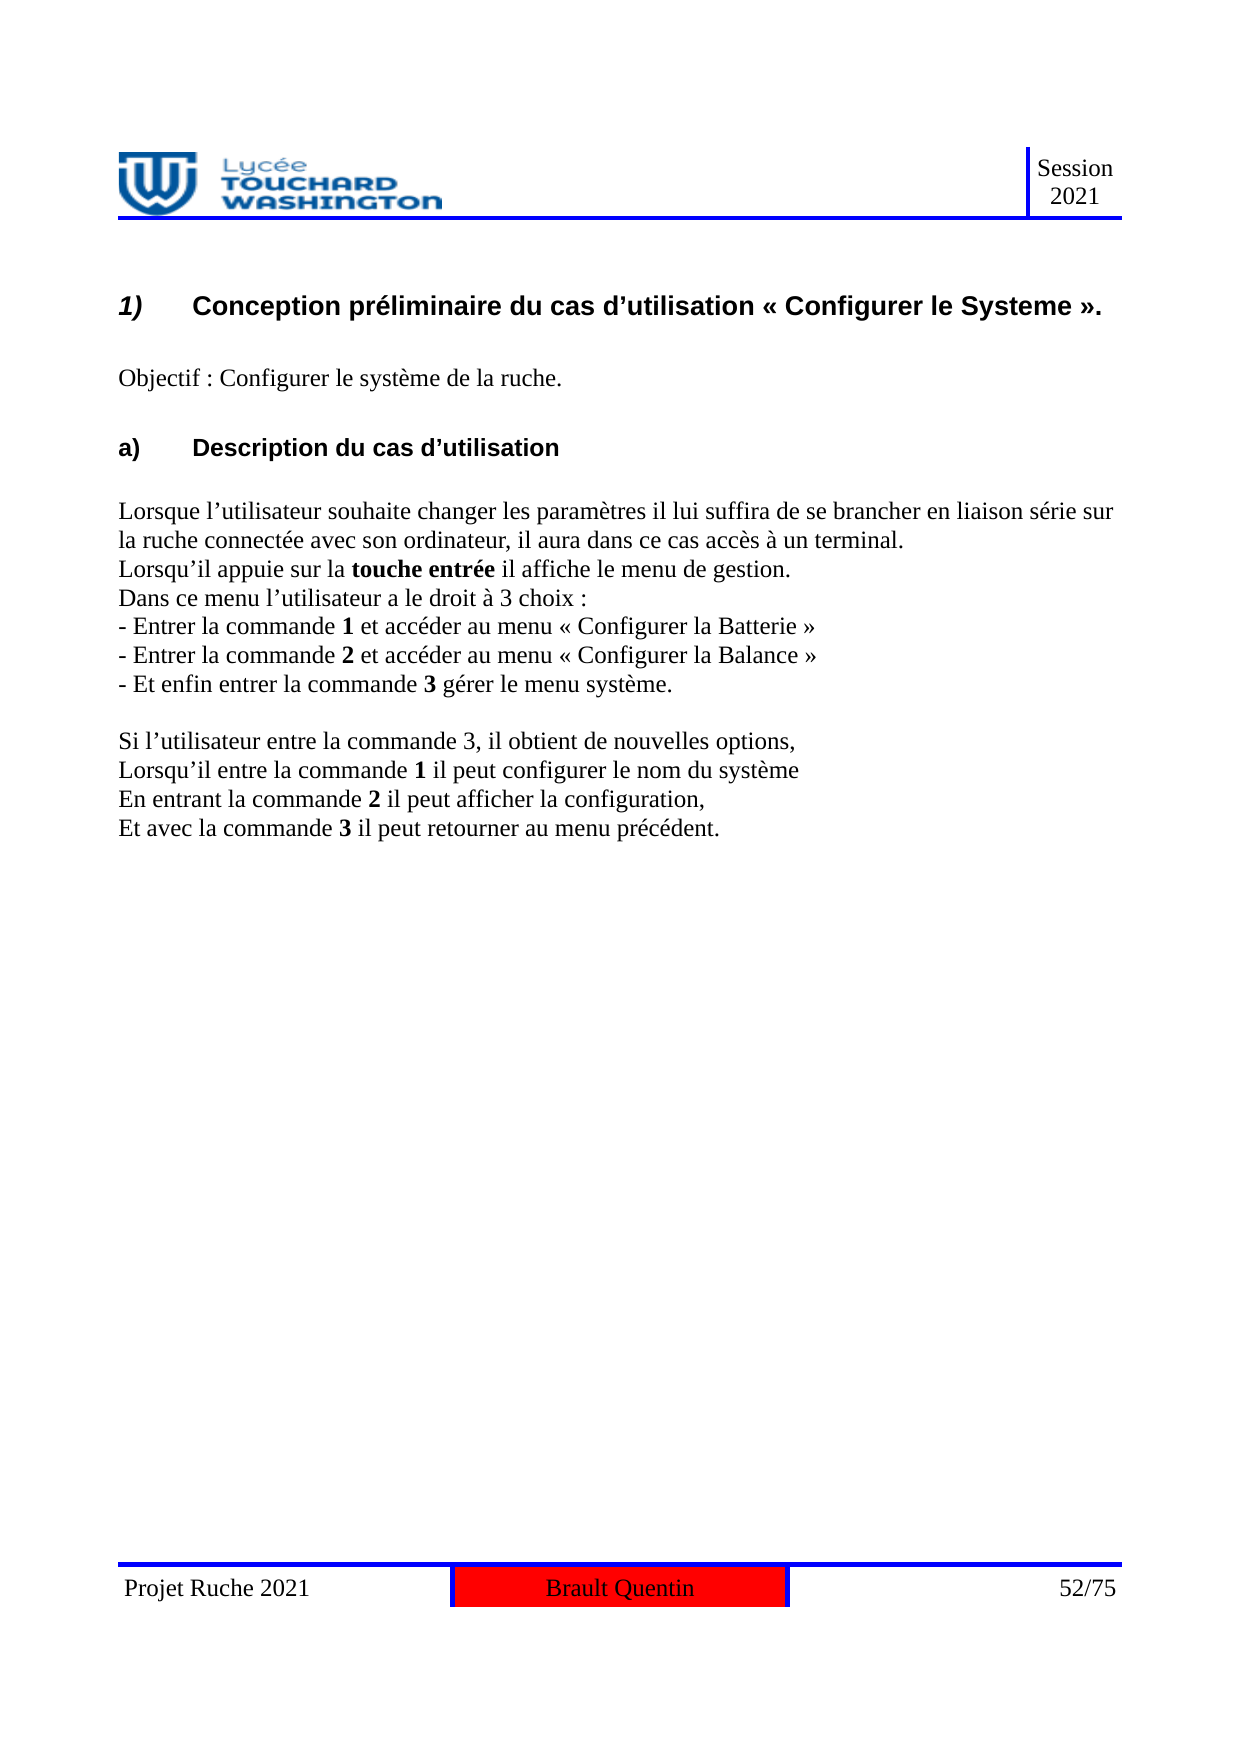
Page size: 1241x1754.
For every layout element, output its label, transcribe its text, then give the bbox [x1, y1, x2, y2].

text Dans ce menu l’utilisateur a le droit à 3 choix : [118, 583, 1122, 611]
text Si l’utilisateur entre la commande 3, il obtient de nouvelles options, Lorsqu’il entre la commande 1 il peut configurer le nom du système [118, 726, 1122, 784]
text En entrant la commande 2 il peut afficher la configuration, Et avec la commande 3 il peut retourner au menu précédent. [118, 784, 1122, 841]
text Objectif : Configurer le système de la ruche. [118, 363, 1122, 392]
text - Entrer la commande 1 et accéder au menu « Configurer la Batterie » - Entrer la commande 2 et accéder au menu « Configurer la Balance » - Et enfin entrer la commande 3 gérer le menu système. [118, 611, 1122, 698]
picture [118, 152, 442, 216]
subtitle Description du cas d’utilisation [118, 433, 1122, 461]
text Lorsque l’utilisateur souhaite changer les paramètres il lui suffira de se brancher en liaison série sur la ruche connectée avec son ordinateur, il aura dans ce cas accès à un terminal. Lorsqu’il appuie sur la touche entrée il affiche le menu de gestion. [118, 496, 1122, 583]
subtitle Conception préliminaire du cas d’utilisation « Configurer le Systeme ». [118, 290, 1122, 322]
